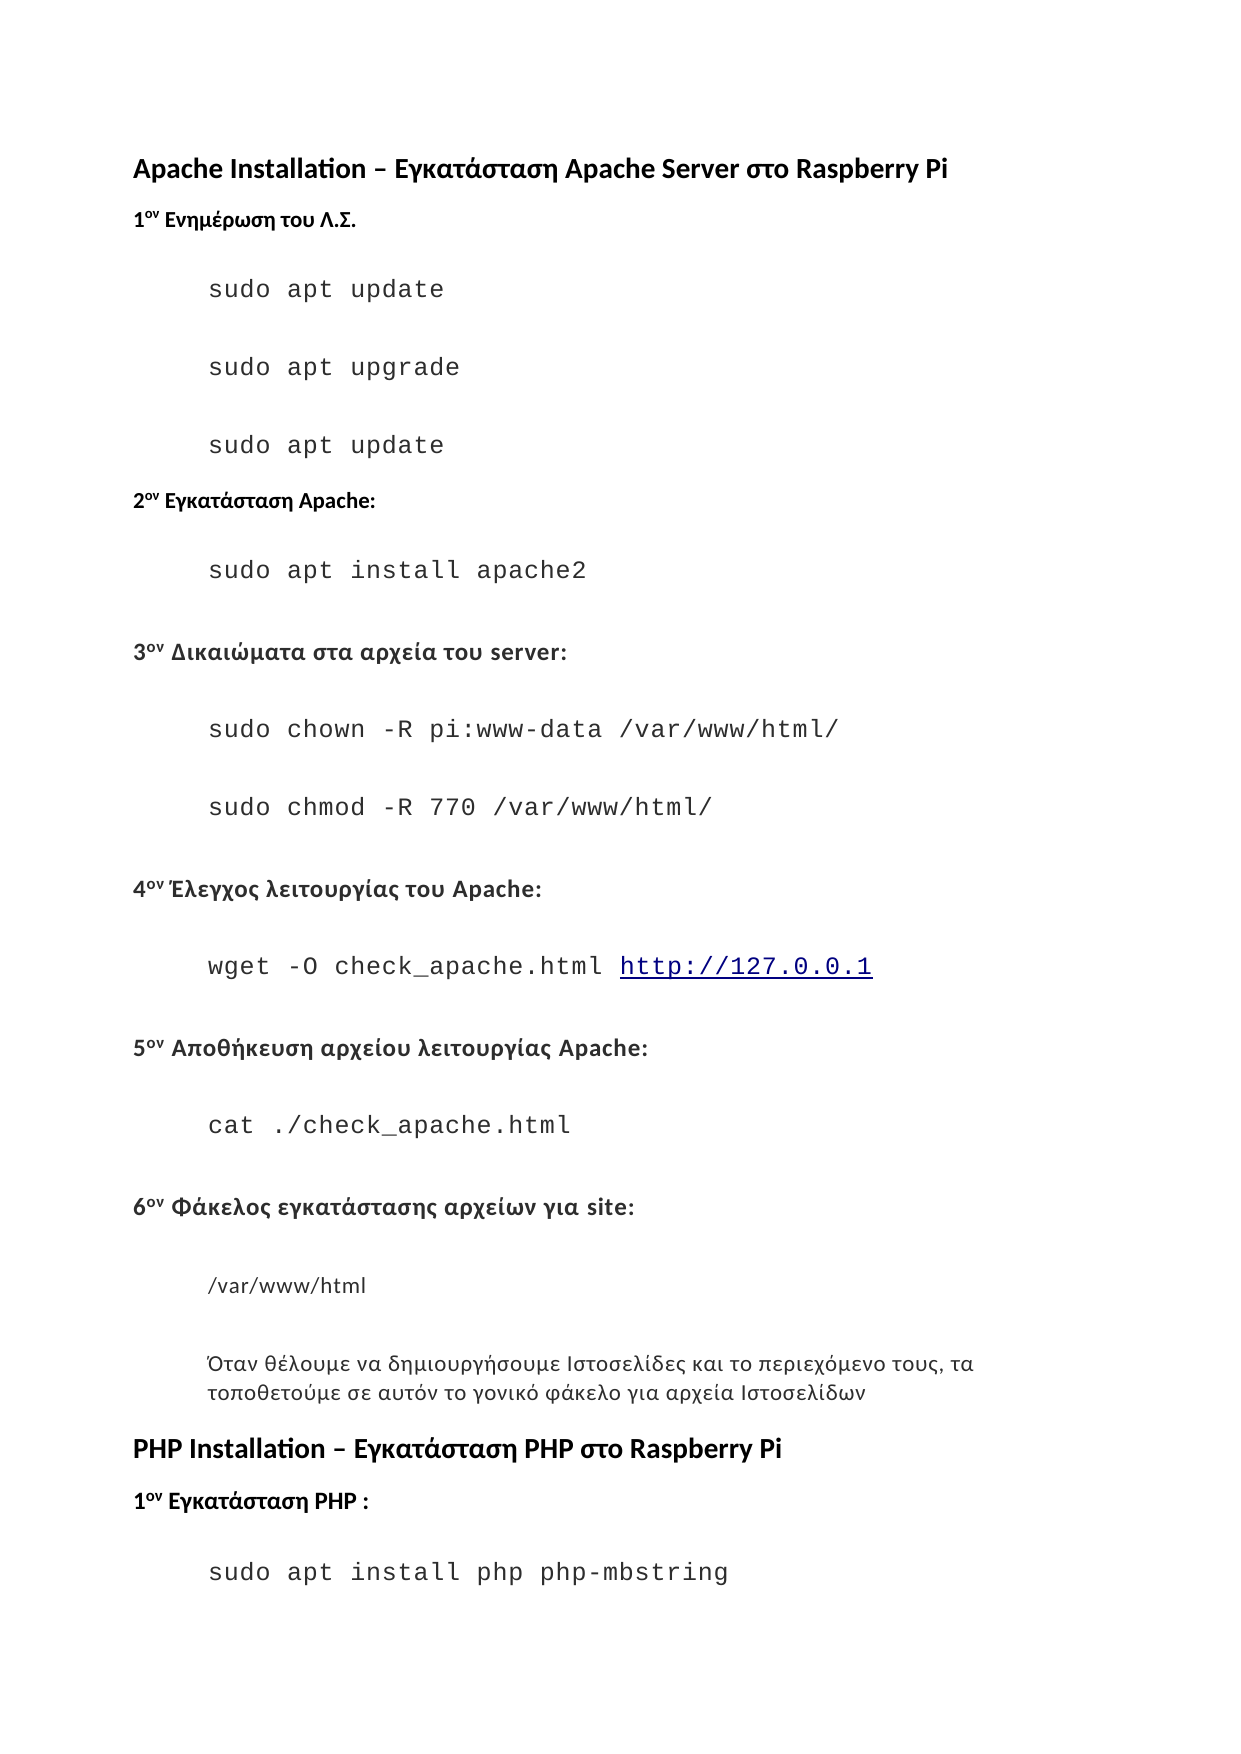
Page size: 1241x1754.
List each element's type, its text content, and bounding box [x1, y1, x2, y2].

text sudo apt update [208, 276, 1053, 304]
text Όταν θέλουμε να δημιουργήσουμε Ιστοσελίδες και το περιεχόμενο τους, τα τοποθετούμε σε αυτόν το γονικό φάκελο για αρχεία Ιστοσελίδων [208, 1349, 1053, 1406]
text sudo apt install apache2 [133, 558, 1053, 586]
text 1ον Εγκατάσταση PHP : [133, 1485, 1053, 1516]
text 5ον Αποθήκευση αρχείου λειτουργίας Apache: [133, 1032, 1053, 1063]
text wget -O check_apache.html http://127.0.0.1 [208, 954, 1053, 982]
text sudo chmod -R 770 /var/www/html/ [208, 795, 1053, 823]
text sudo apt update [208, 433, 1053, 461]
text 1ον Ενημέρωση του Λ.Σ. [133, 205, 1053, 233]
text 3ον Δικαιώματα στα αρχεία του server: [133, 636, 1053, 667]
text PHP Installation – Εγκατάσταση PHP στο Raspberry Pi [133, 1431, 1053, 1466]
text 6ον Φάκελος εγκατάστασης αρχείων για site: [133, 1191, 1053, 1222]
text sudo apt install php php-mbstring [208, 1559, 1053, 1588]
text /var/www/html [208, 1272, 1053, 1299]
text sudo apt upgrade [208, 354, 1053, 383]
text cat ./check_apache.html [208, 1113, 1053, 1141]
text 4ον Έλεγχος λειτουργίας του Apache: [133, 873, 1053, 904]
text Apache Installation – Εγκατάσταση Apache Server στο Raspberry Pi [133, 150, 1053, 186]
text 2ον Εγκατάσταση Apache: [133, 486, 1053, 514]
text sudo chown -R pi:www-data /var/www/html/ [208, 717, 1053, 745]
